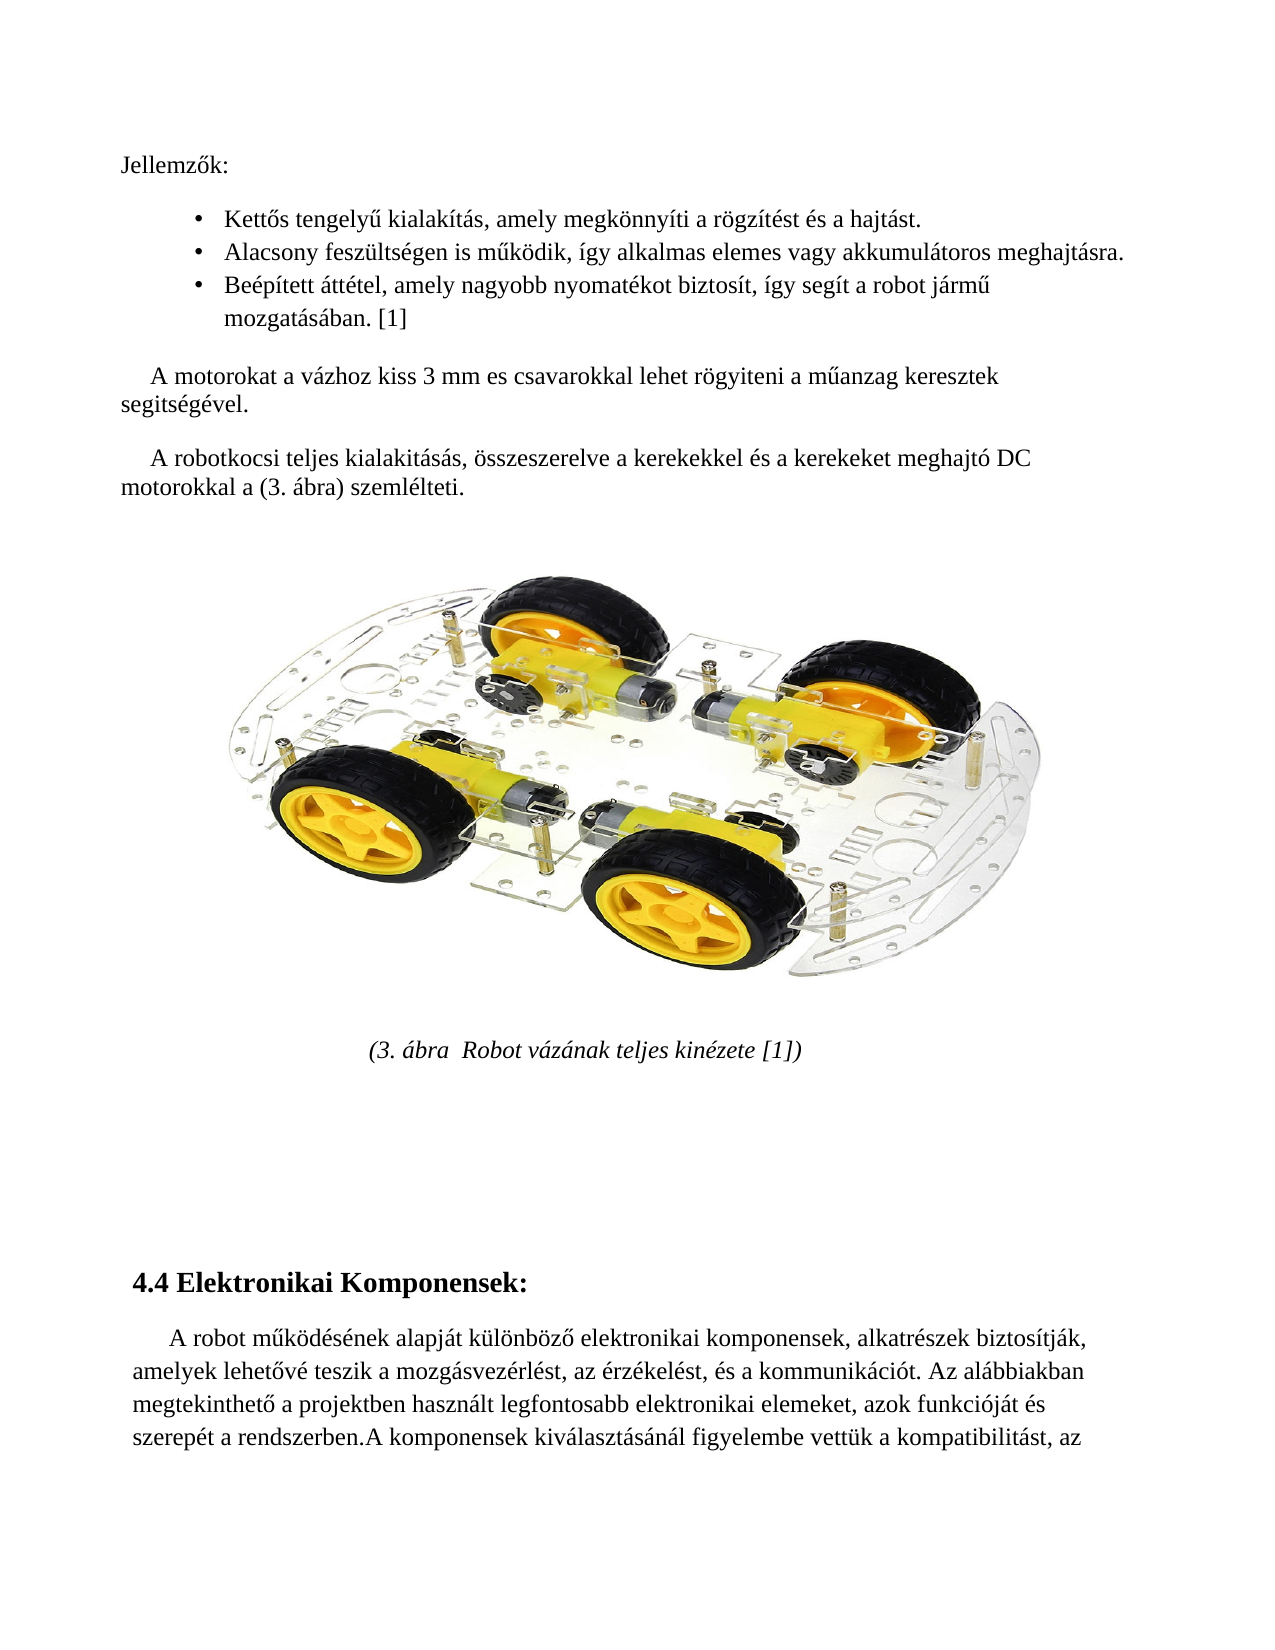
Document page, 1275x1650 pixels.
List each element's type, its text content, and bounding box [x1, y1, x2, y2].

text (3. ábra Robot vázának teljes kinézete [1]) [300, 819, 1125, 1064]
text Jellemzők: [121, 150, 1125, 179]
text 4.4 Elektronikai Komponensek: [132, 1265, 1125, 1298]
text A robot működésének alapját különböző elektronikai komponensek, alkatrészek biztosítják, amelyek lehetővé teszik a mozgásvezérlést, az érzékelést, és a kommunikációt. Az alábbiakban megtekinthető a projektben használt legfontosabb elektronikai elemeket, azok funkcióját és szerepét a rendszerben.A komponensek kiválasztásánál figyelembe vettük a kompatibilitást, az [132, 1323, 1125, 1451]
list Kettős tengelyű kialakítás, amely megkönnyíti a rögzítést és a hajtást. [194, 204, 1125, 232]
list Alacsony feszültségen is működik, így alkalmas elemes vagy akkumulátoros meghajtásra. [194, 237, 1125, 266]
picture [196, 525, 1079, 1011]
text A motorokat a vázhoz kiss 3 mm es csavarokkal lehet rögyiteni a műanzag keresztek segitségével. [121, 361, 1125, 418]
text A robotkocsi teljes kialakitásás, összeszerelve a kerekekkel és a kerekeket meghajtó DC motorokkal a (3. ábra) szemlélteti. [121, 443, 1125, 501]
list Beépített áttétel, amely nagyobb nyomatékot biztosít, így segít a robot jármű mozgatásában. [1] [194, 270, 1125, 332]
